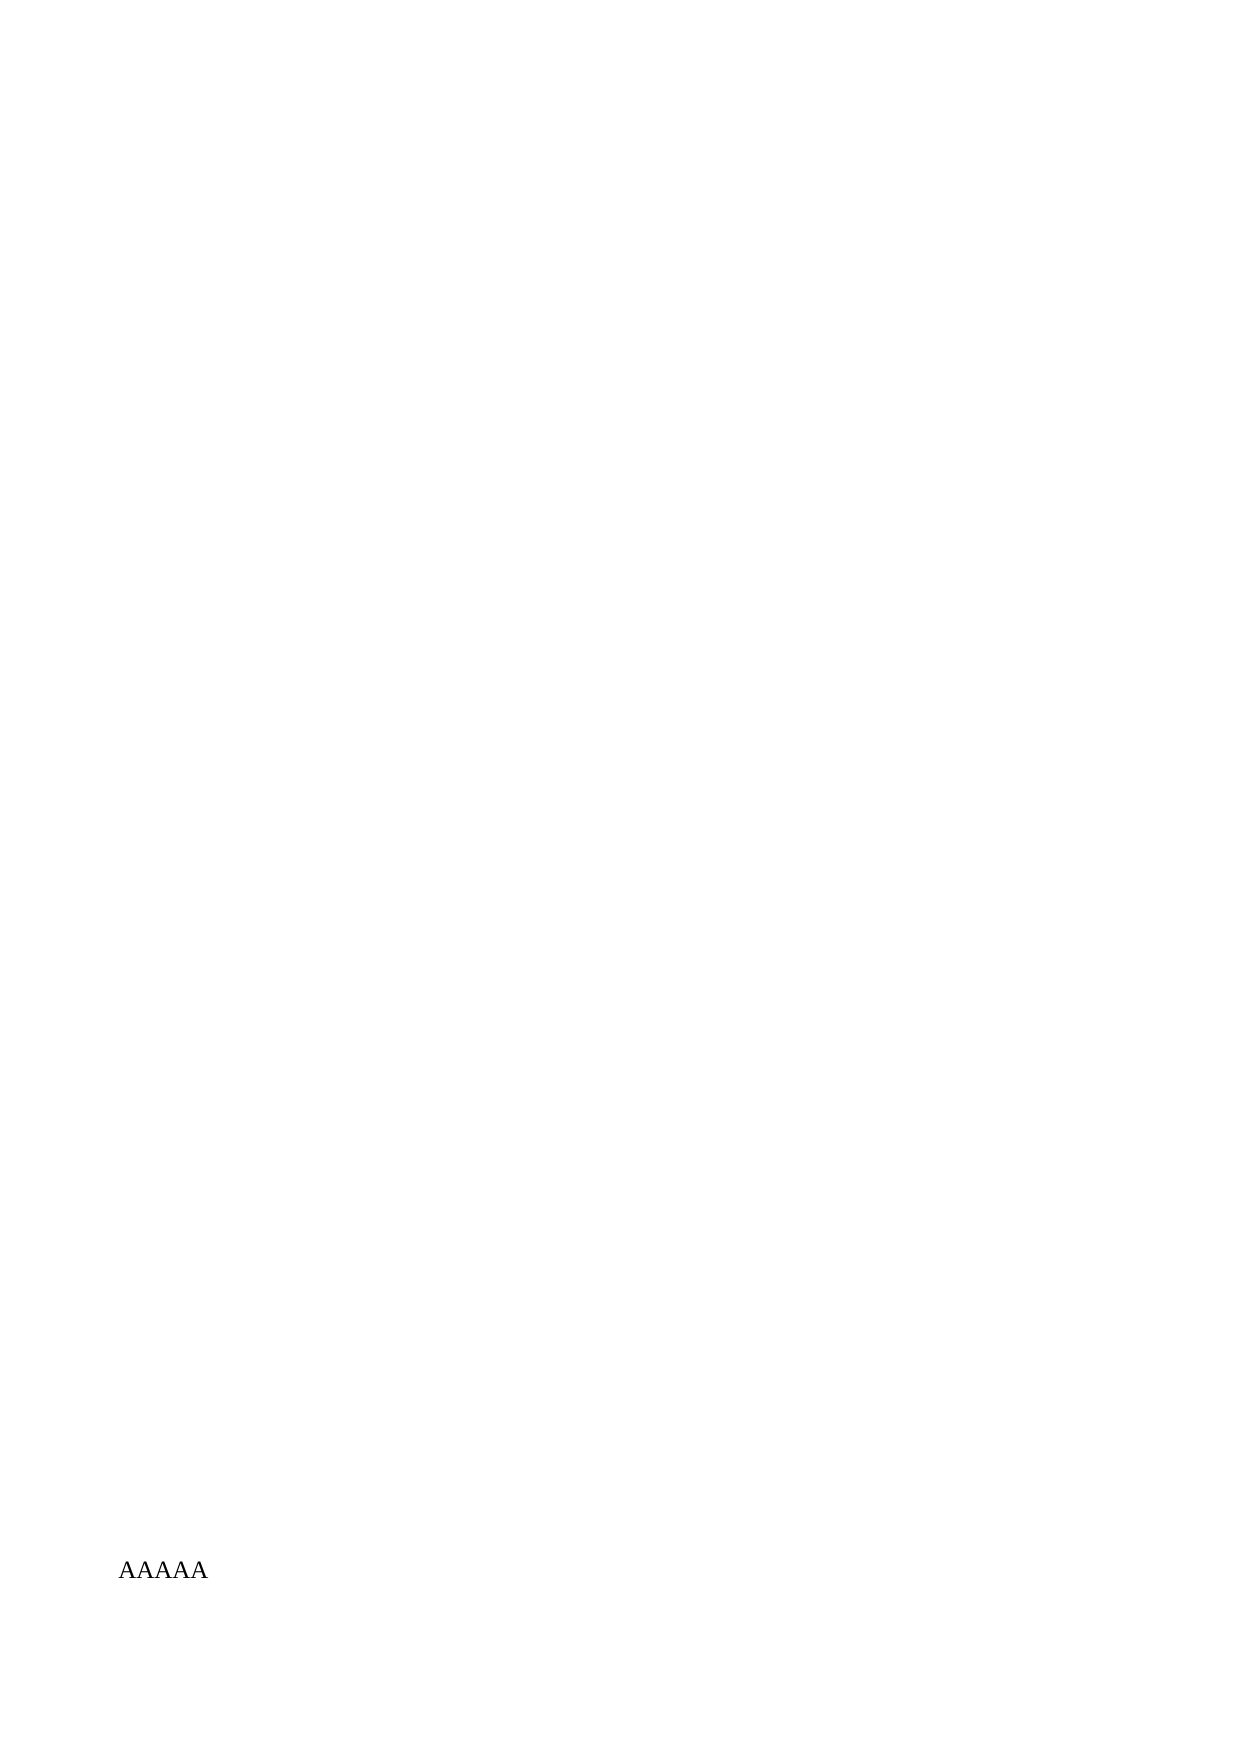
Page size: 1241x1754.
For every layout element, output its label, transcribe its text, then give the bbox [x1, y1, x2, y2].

text AAAAA [118, 1556, 1122, 1584]
